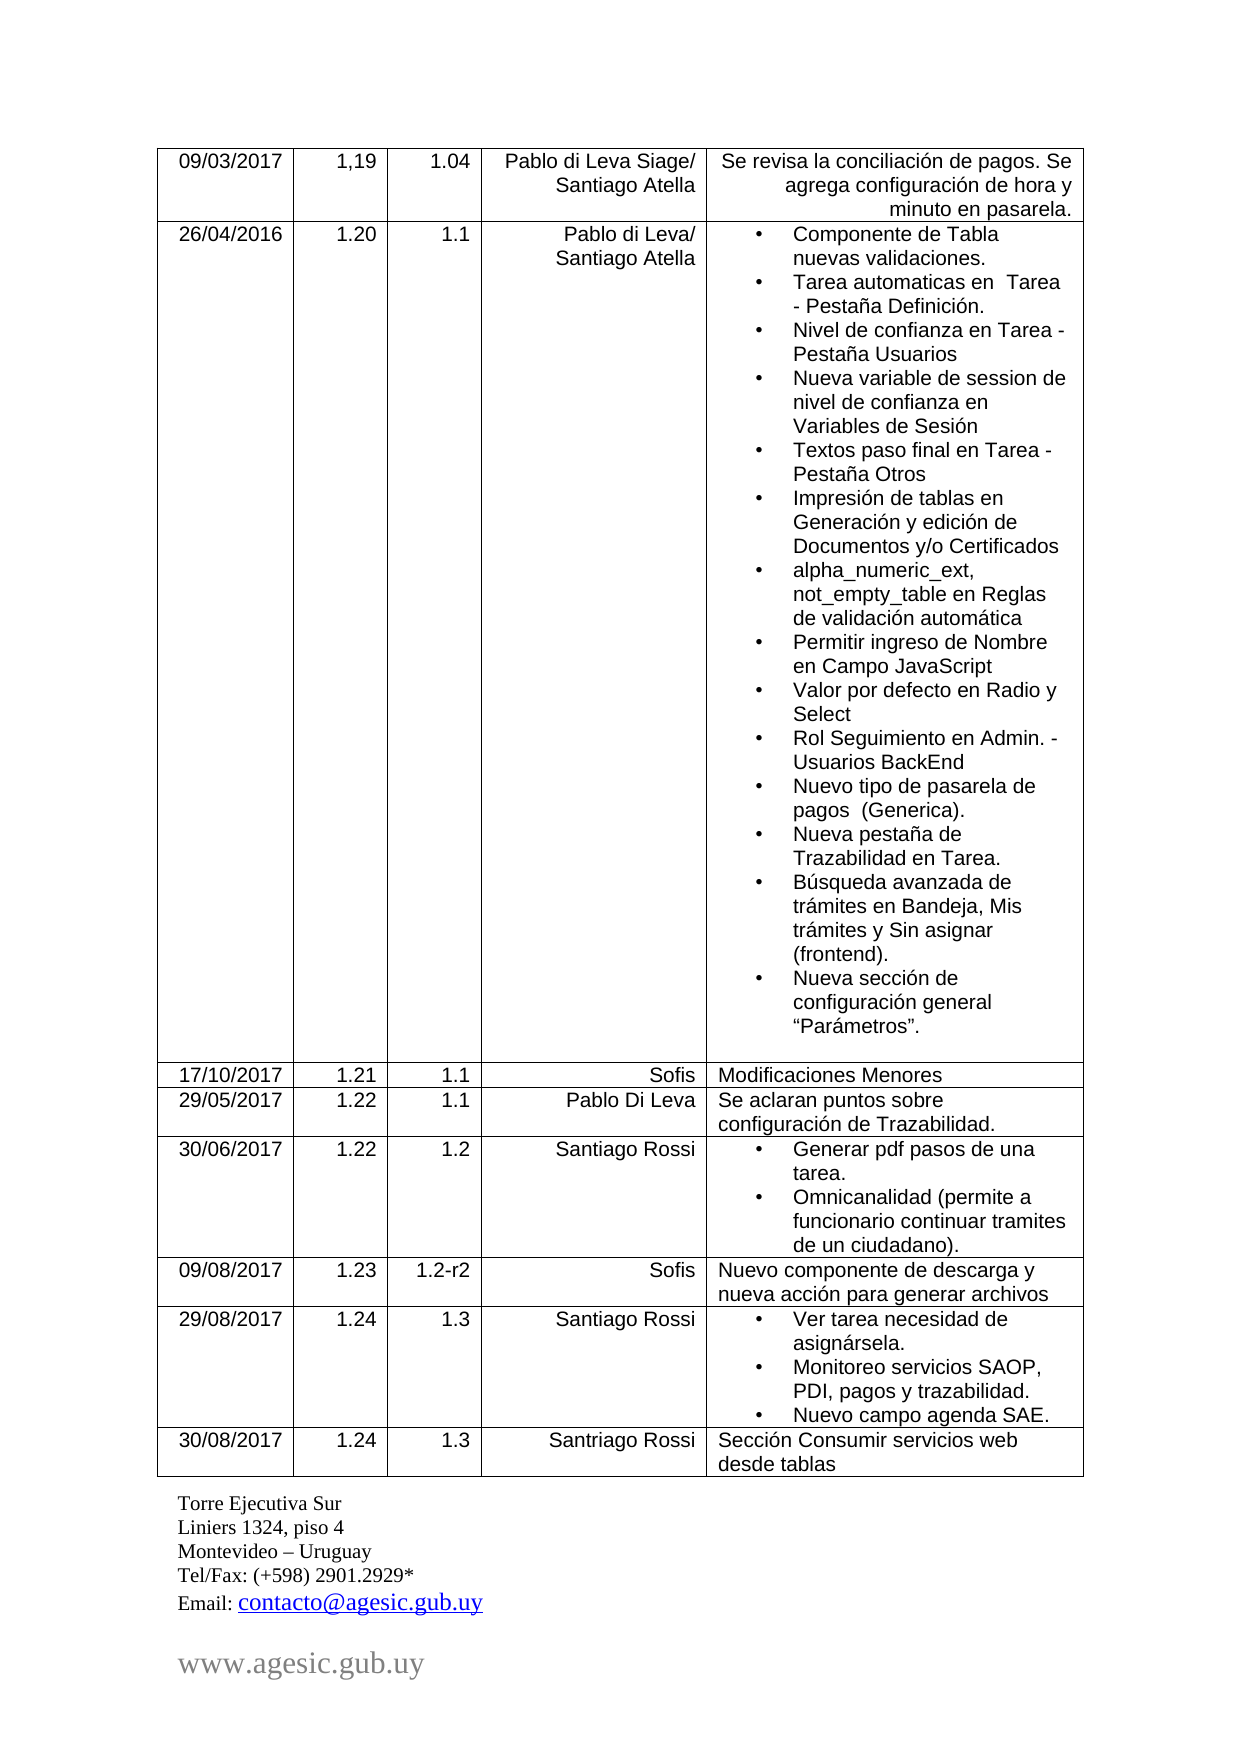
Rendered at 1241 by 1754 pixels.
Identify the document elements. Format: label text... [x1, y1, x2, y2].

table_cell 09/08/2017 [158, 1258, 293, 1306]
table_cell 1.22 [294, 1088, 387, 1136]
table_cell Santiago Rossi [482, 1307, 706, 1427]
table_cell 17/10/2017 [158, 1063, 293, 1087]
table_cell Pablo di Leva Siage/ Santiago Atella [482, 149, 706, 221]
table_cell 1.22 [294, 1137, 387, 1257]
table_cell 30/08/2017 [158, 1428, 293, 1476]
table_cell 1.2 [388, 1137, 481, 1257]
table_cell Santriago Rossi [482, 1428, 706, 1476]
table_cell 1.23 [294, 1258, 387, 1306]
table_cell Santiago Rossi [482, 1137, 706, 1257]
table_cell 1.24 [294, 1428, 387, 1476]
table_cell Se revisa la conciliación de pagos. Se agrega configuración de hora y minuto en pasarela. [707, 149, 1083, 221]
table_cell Sección Consumir servicios web desde tablas [707, 1428, 1083, 1476]
table_cell 1.3 [388, 1307, 481, 1427]
table_cell Sofis [482, 1258, 706, 1306]
table_cell 1.3 [388, 1428, 481, 1476]
table_cell 09/03/2017 [158, 149, 293, 221]
table_cell Pablo di Leva/ Santiago Atella [482, 222, 706, 1062]
table_cell Componente de Tabla nuevas validaciones. Tarea automaticas en Tarea - Pestaña Definición. Nivel de confianza en Tarea - Pestaña Usuarios Nueva variable de session de nivel de confianza en Variables de Sesión Textos paso final en Tarea - Pestaña Otros Impresión de tablas en Generación y edición de Documentos y/o Certificados alpha_numeric_ext, not_empty_table en Reglas de validación automática Permitir ingreso de Nombre en Campo JavaScript Valor por defecto en Radio y Select Rol Seguimiento en Admin. - Usuarios BackEnd Nuevo tipo de pasarela de pagos (Generica). Nueva pestaña de Trazabilidad en Tarea. Búsqueda avanzada de trámites en Bandeja, Mis trámites y Sin asignar (frontend). Nueva sección de configuración general “Parámetros”. [707, 222, 1083, 1062]
table_cell Ver tarea necesidad de asignársela. Monitoreo servicios SAOP, PDI, pagos y trazabilidad. Nuevo campo agenda SAE. [707, 1307, 1083, 1427]
table_cell 1.1 [388, 1088, 481, 1136]
table_cell Modificaciones Menores [707, 1063, 1083, 1087]
table_cell 30/06/2017 [158, 1137, 293, 1257]
table_cell 29/05/2017 [158, 1088, 293, 1136]
table_cell Se aclaran puntos sobre configuración de Trazabilidad. [707, 1088, 1083, 1136]
table_cell 1.1 [388, 222, 481, 1062]
table_cell 1.2-r2 [388, 1258, 481, 1306]
table_cell Sofis [482, 1063, 706, 1087]
table_cell Generar pdf pasos de una tarea. Omnicanalidad (permite a funcionario continuar tramites de un ciudadano). [707, 1137, 1083, 1257]
table_cell 26/04/2016 [158, 222, 293, 1062]
table_cell 1.20 [294, 222, 387, 1062]
table_cell 1,19 [294, 149, 387, 221]
table_cell 1.04 [388, 149, 481, 221]
table_cell Nuevo componente de descarga y nueva acción para generar archivos [707, 1258, 1083, 1306]
table_cell 1.21 [294, 1063, 387, 1087]
table_cell 29/08/2017 [158, 1307, 293, 1427]
table_cell Pablo Di Leva [482, 1088, 706, 1136]
table_cell 1.24 [294, 1307, 387, 1427]
table_cell 1.1 [388, 1063, 481, 1087]
